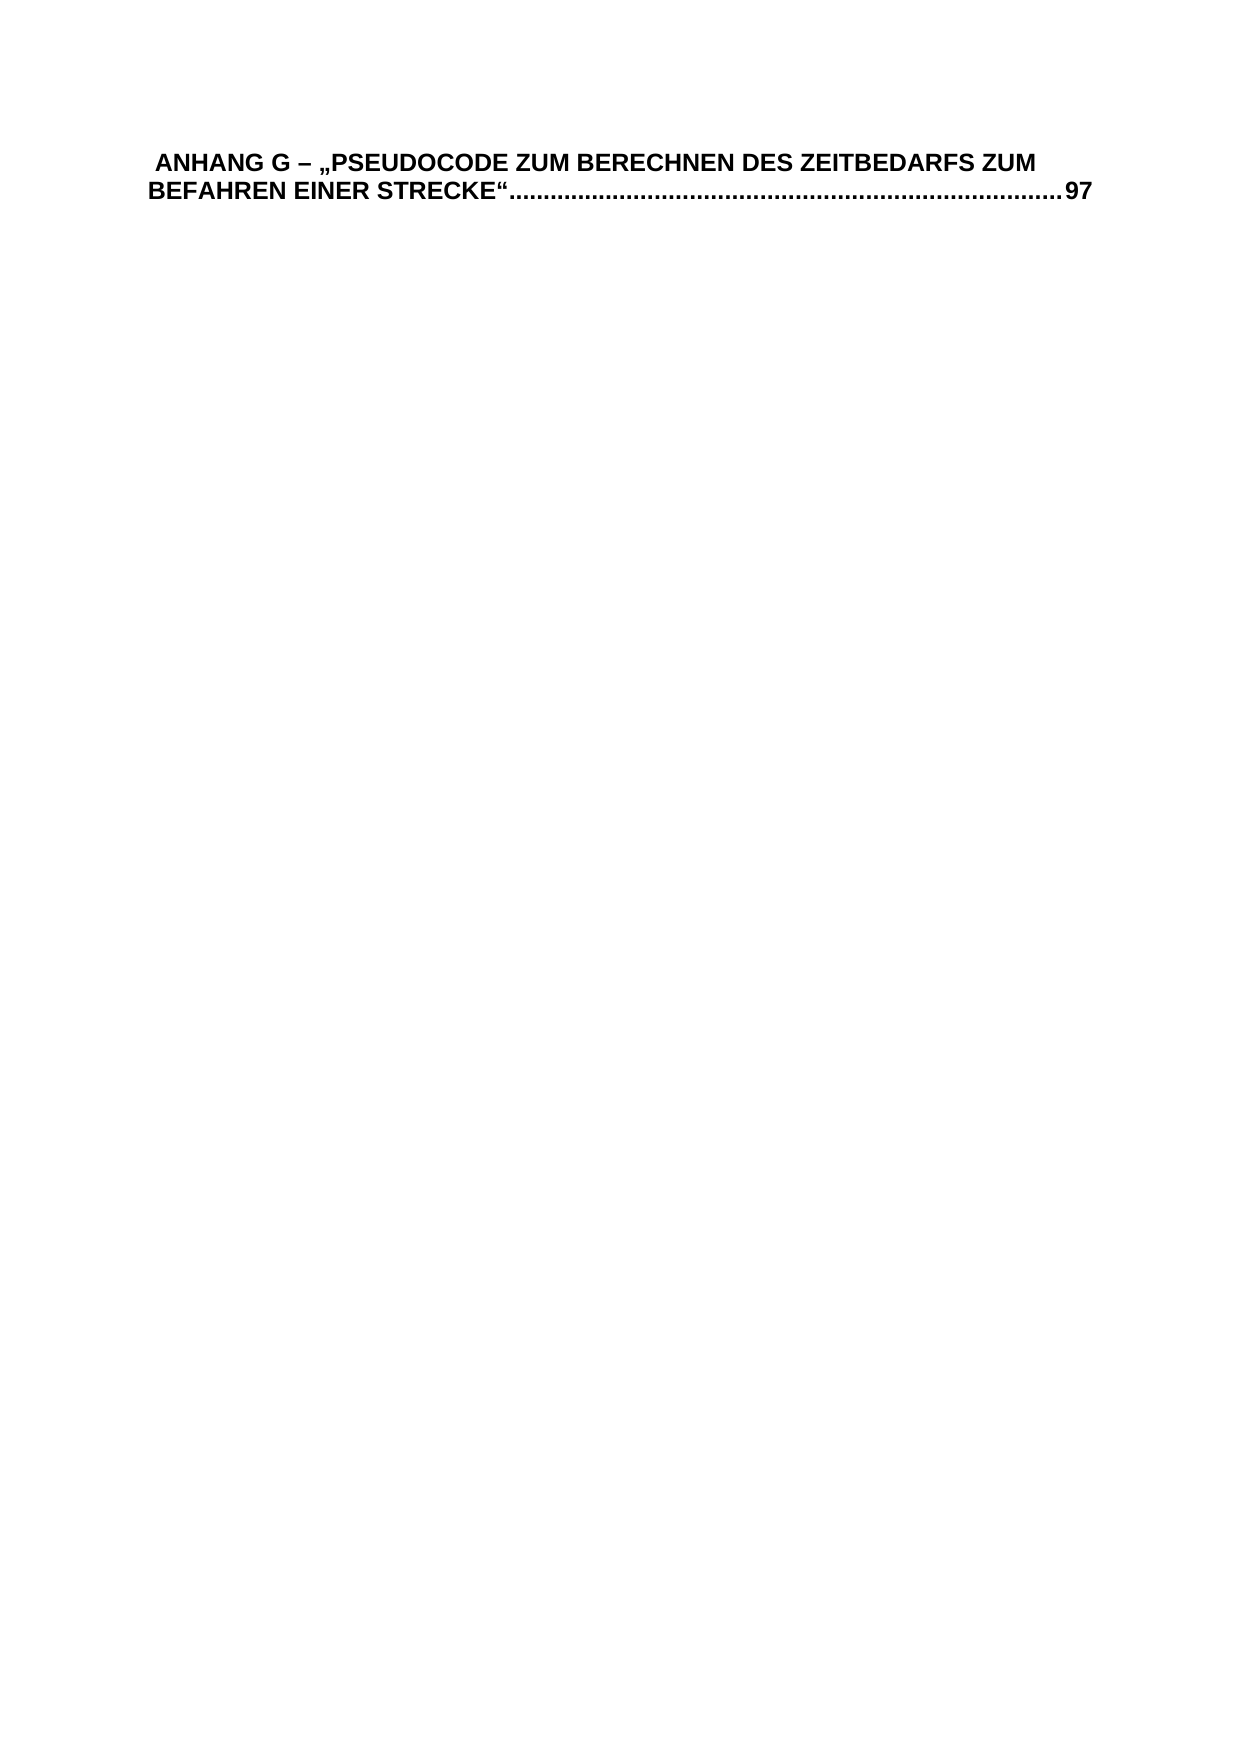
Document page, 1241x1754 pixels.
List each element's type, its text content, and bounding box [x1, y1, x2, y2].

text Anhang G – „Pseudocode zum Berechnen des Zeitbedarfs zum Befahren einer Strecke“ 97 [148, 148, 1092, 205]
